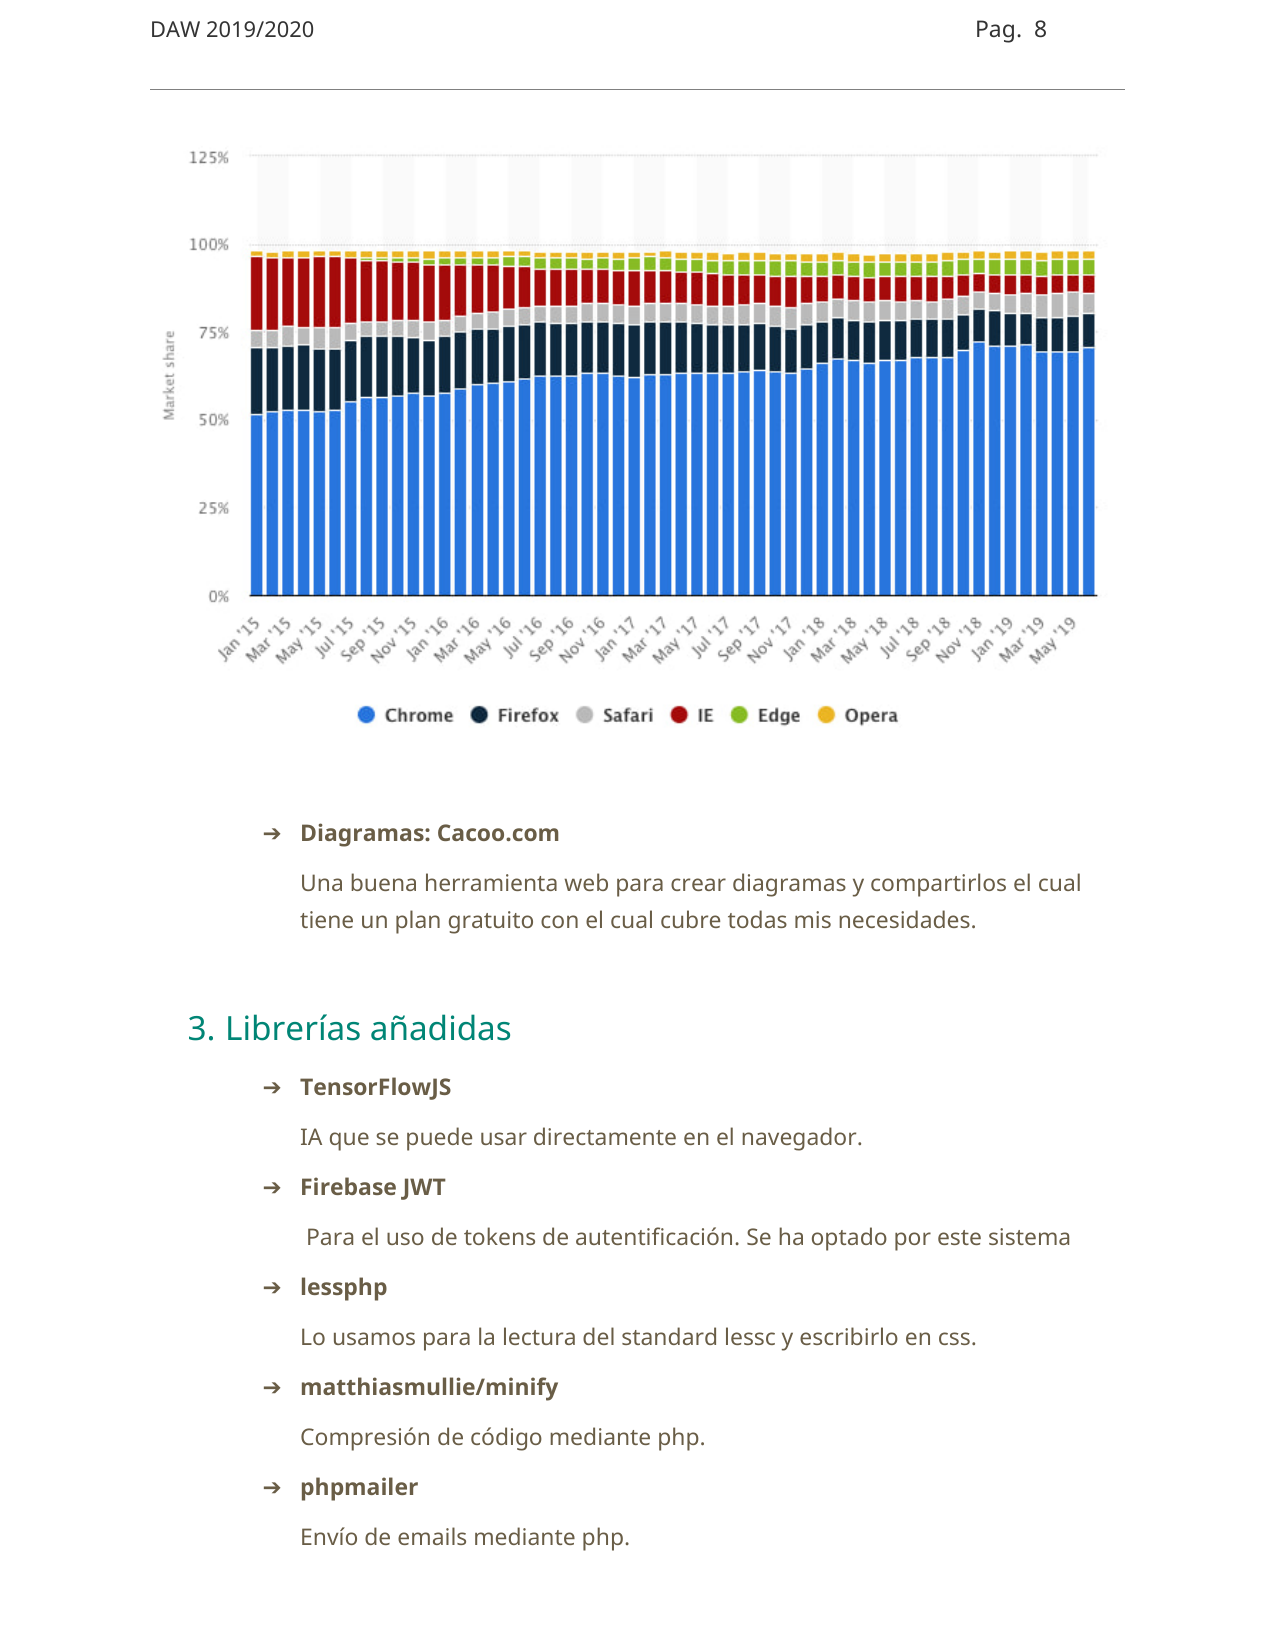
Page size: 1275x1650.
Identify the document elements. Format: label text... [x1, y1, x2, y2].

picture [150, 112, 1125, 759]
list TensorFlowJS [262, 1071, 1125, 1102]
list phpmailer [262, 1471, 1125, 1502]
list Librerías añadidas [187, 1004, 1125, 1050]
text Una buena herramienta web para crear diagramas y compartirlos el cual tiene un plan gratuito con el cual cubre todas mis necesidades. [300, 867, 1125, 936]
list lessphp [262, 1271, 1125, 1302]
text Envío de emails mediante php. [300, 1521, 1125, 1552]
list Firebase JWT [262, 1171, 1125, 1202]
list Diagramas: Cacoo.com [262, 817, 1125, 848]
text Para el uso de tokens de autentificación. Se ha optado por este sistema [300, 1221, 1125, 1252]
text Lo usamos para la lectura del standard lessc y escribirlo en css. [264, 1321, 1125, 1352]
list matthiasmullie/minify [262, 1371, 1125, 1402]
text IA que se puede usar directamente en el navegador. [225, 1121, 1125, 1152]
text Compresión de código mediante php. [264, 1421, 1125, 1452]
